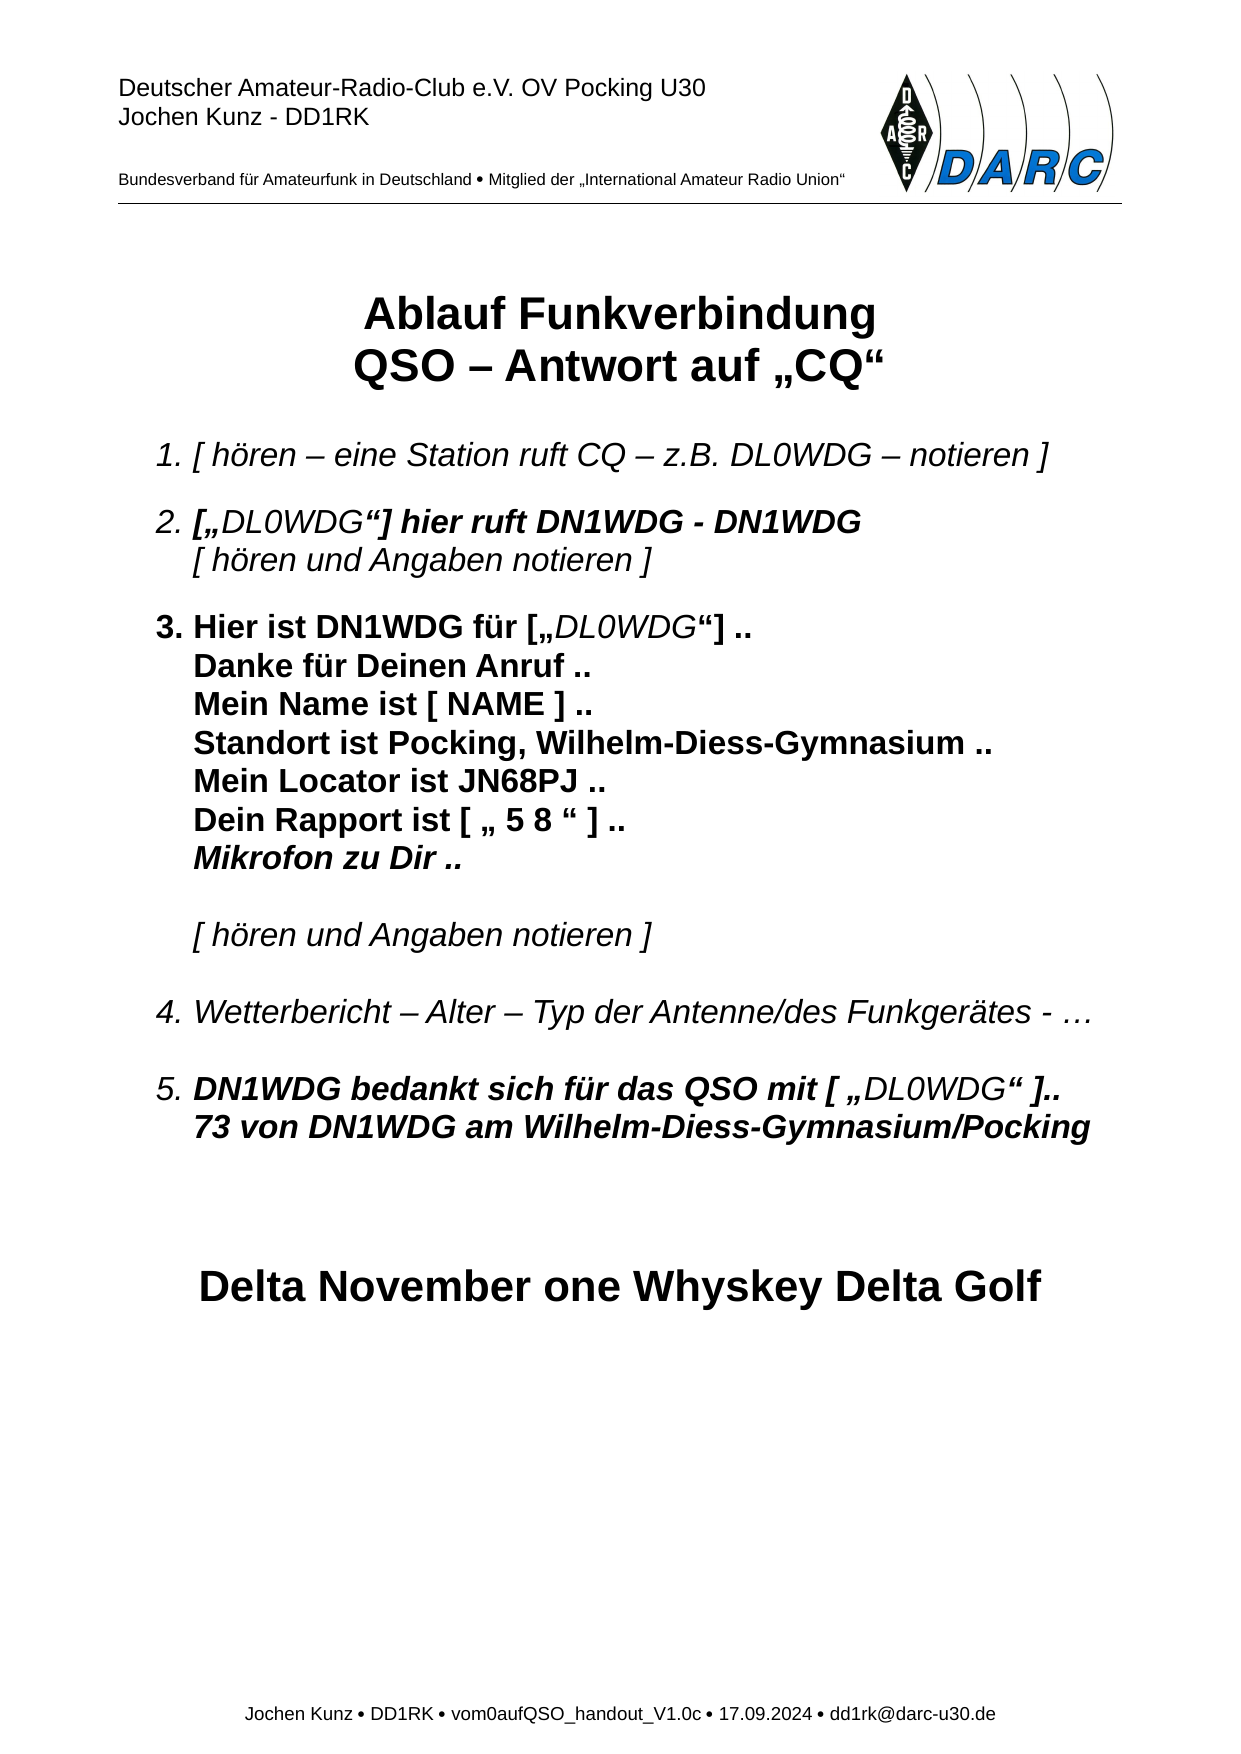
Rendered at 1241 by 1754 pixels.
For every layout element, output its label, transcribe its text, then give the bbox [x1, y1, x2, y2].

list [ hören – eine Station ruft CQ – z.B. DL0WDG – notieren ] [156, 435, 1122, 502]
list [ hören und Angaben notieren ] [156, 877, 1122, 992]
list Wetterbericht – Alter – Typ der Antenne/des Funkgerätes - … [156, 992, 1122, 1030]
text Ablauf Funkverbindung QSO – Antwort auf „CQ“ [118, 286, 1122, 392]
list Mikrofon zu Dir .. [156, 838, 1122, 877]
text Delta November one Whyskey Delta Golf [118, 1261, 1122, 1311]
list DN1WDG bedankt sich für das QSO mit [ „DL0WDG“ ].. 73 von DN1WDG am Wilhelm-Diess-Gymnasium/Pocking [156, 1069, 1122, 1184]
list Hier ist DN1WDG für [„DL0WDG“] .. Danke für Deinen Anruf .. Mein Name ist [ NAME ] .. Standort ist Pocking, Wilhelm-Diess-Gymnasium .. Mein Locator ist JN68PJ .. Dein Rapport ist [ „ 5 8 “ ] .. [156, 607, 1122, 838]
picture [879, 71, 1115, 197]
list [„DL0WDG“] hier ruft DN1WDG - DN1WDG [ hören und Angaben notieren ] [156, 502, 1122, 607]
